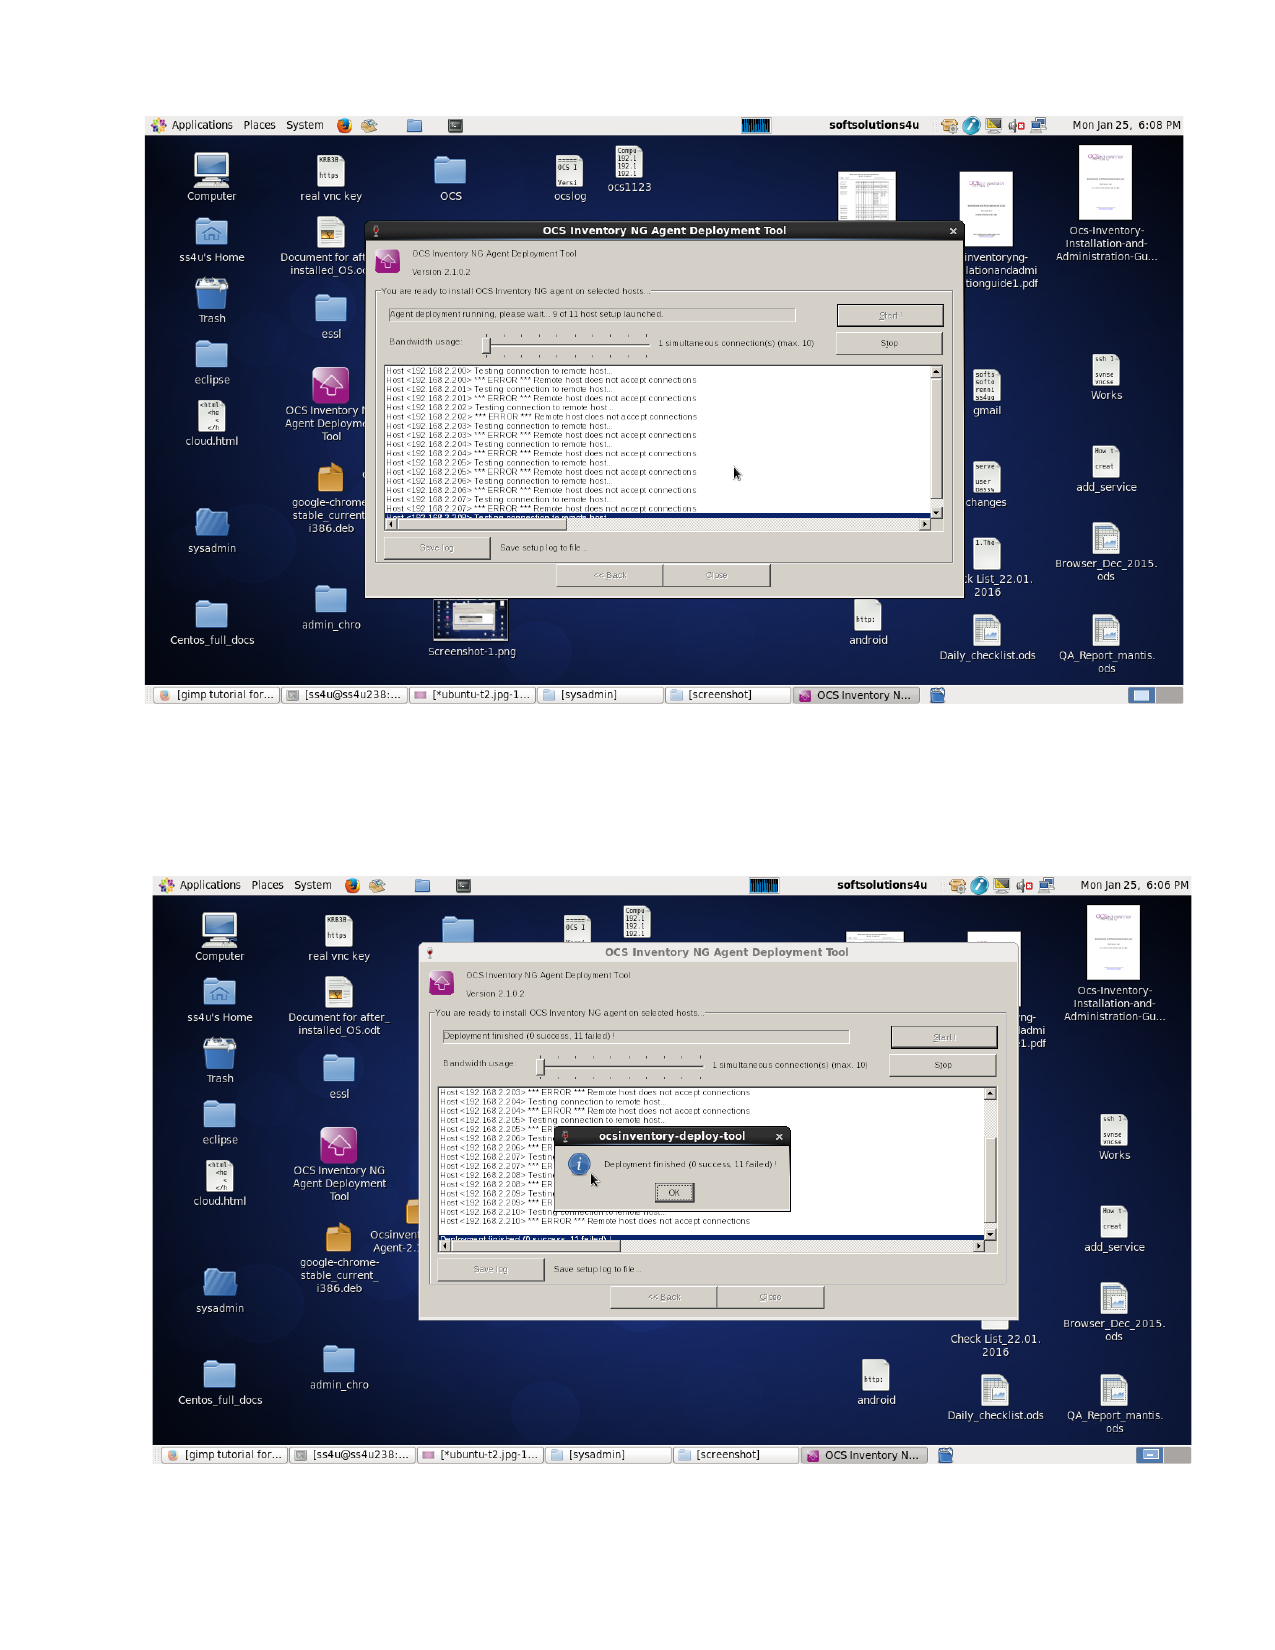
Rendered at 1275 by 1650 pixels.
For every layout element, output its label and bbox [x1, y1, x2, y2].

picture [144, 116, 1184, 704]
picture [152, 876, 1192, 1464]
